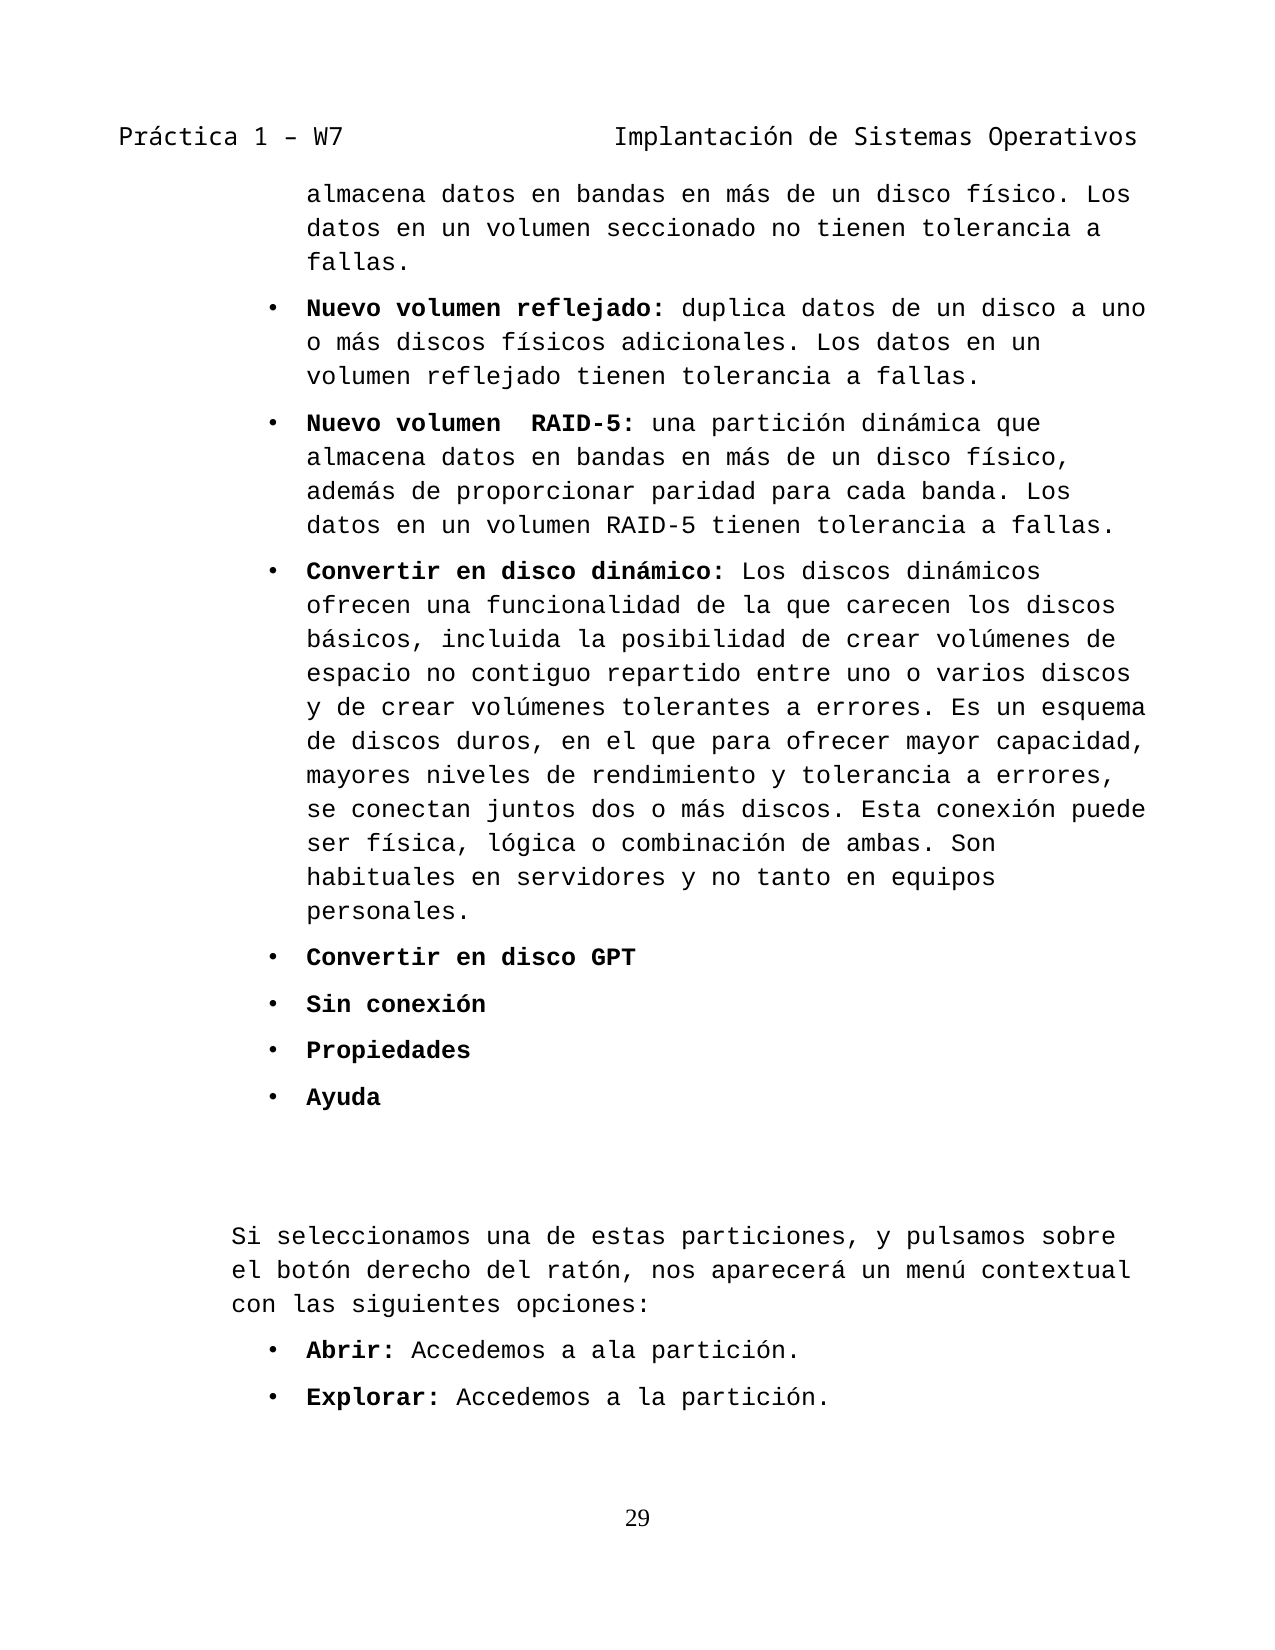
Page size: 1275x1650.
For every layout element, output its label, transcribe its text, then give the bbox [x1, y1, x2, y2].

list Nuevo volumen reflejado: duplica datos de un disco a uno o más discos físicos adicionales. Los datos en un volumen reflejado tienen tolerancia a fallas. [268, 296, 1157, 392]
list almacena datos en bandas en más de un disco físico. Los datos en un volumen seccionado no tienen tolerancia a fallas. [268, 182, 1157, 278]
list Convertir en disco dinámico: Los discos dinámicos ofrecen una funcionalidad de la que carecen los discos básicos, incluida la posibilidad de crear volúmenes de espacio no contiguo repartido entre uno o varios discos y de crear volúmenes tolerantes a errores. Es un esquema de discos duros, en el que para ofrecer mayor capacidad, mayores niveles de rendimiento y tolerancia a errores, se conectan juntos dos o más discos. Esta conexión puede ser física, lógica o combinación de ambas. Son habituales en servidores y no tanto en equipos personales. [268, 559, 1157, 927]
list Propiedades [268, 1038, 1157, 1066]
text Si seleccionamos una de estas particiones, y pulsamos sobre el botón derecho del ratón, nos aparecerá un menú contextual con las siguientes opciones: [231, 1223, 1157, 1320]
list Nuevo volumen RAID-5: una partición dinámica que almacena datos en bandas en más de un disco físico, además de proporcionar paridad para cada banda. Los datos en un volumen RAID-5 tienen tolerancia a fallas. [268, 410, 1157, 541]
list Abrir: Accedemos a ala partición. [268, 1338, 1157, 1366]
list Ayuda [268, 1084, 1157, 1112]
list Explorar: Accedemos a la partición. [268, 1384, 1157, 1413]
list Convertir en disco GPT [268, 945, 1157, 973]
list Sin conexión [268, 991, 1157, 1019]
